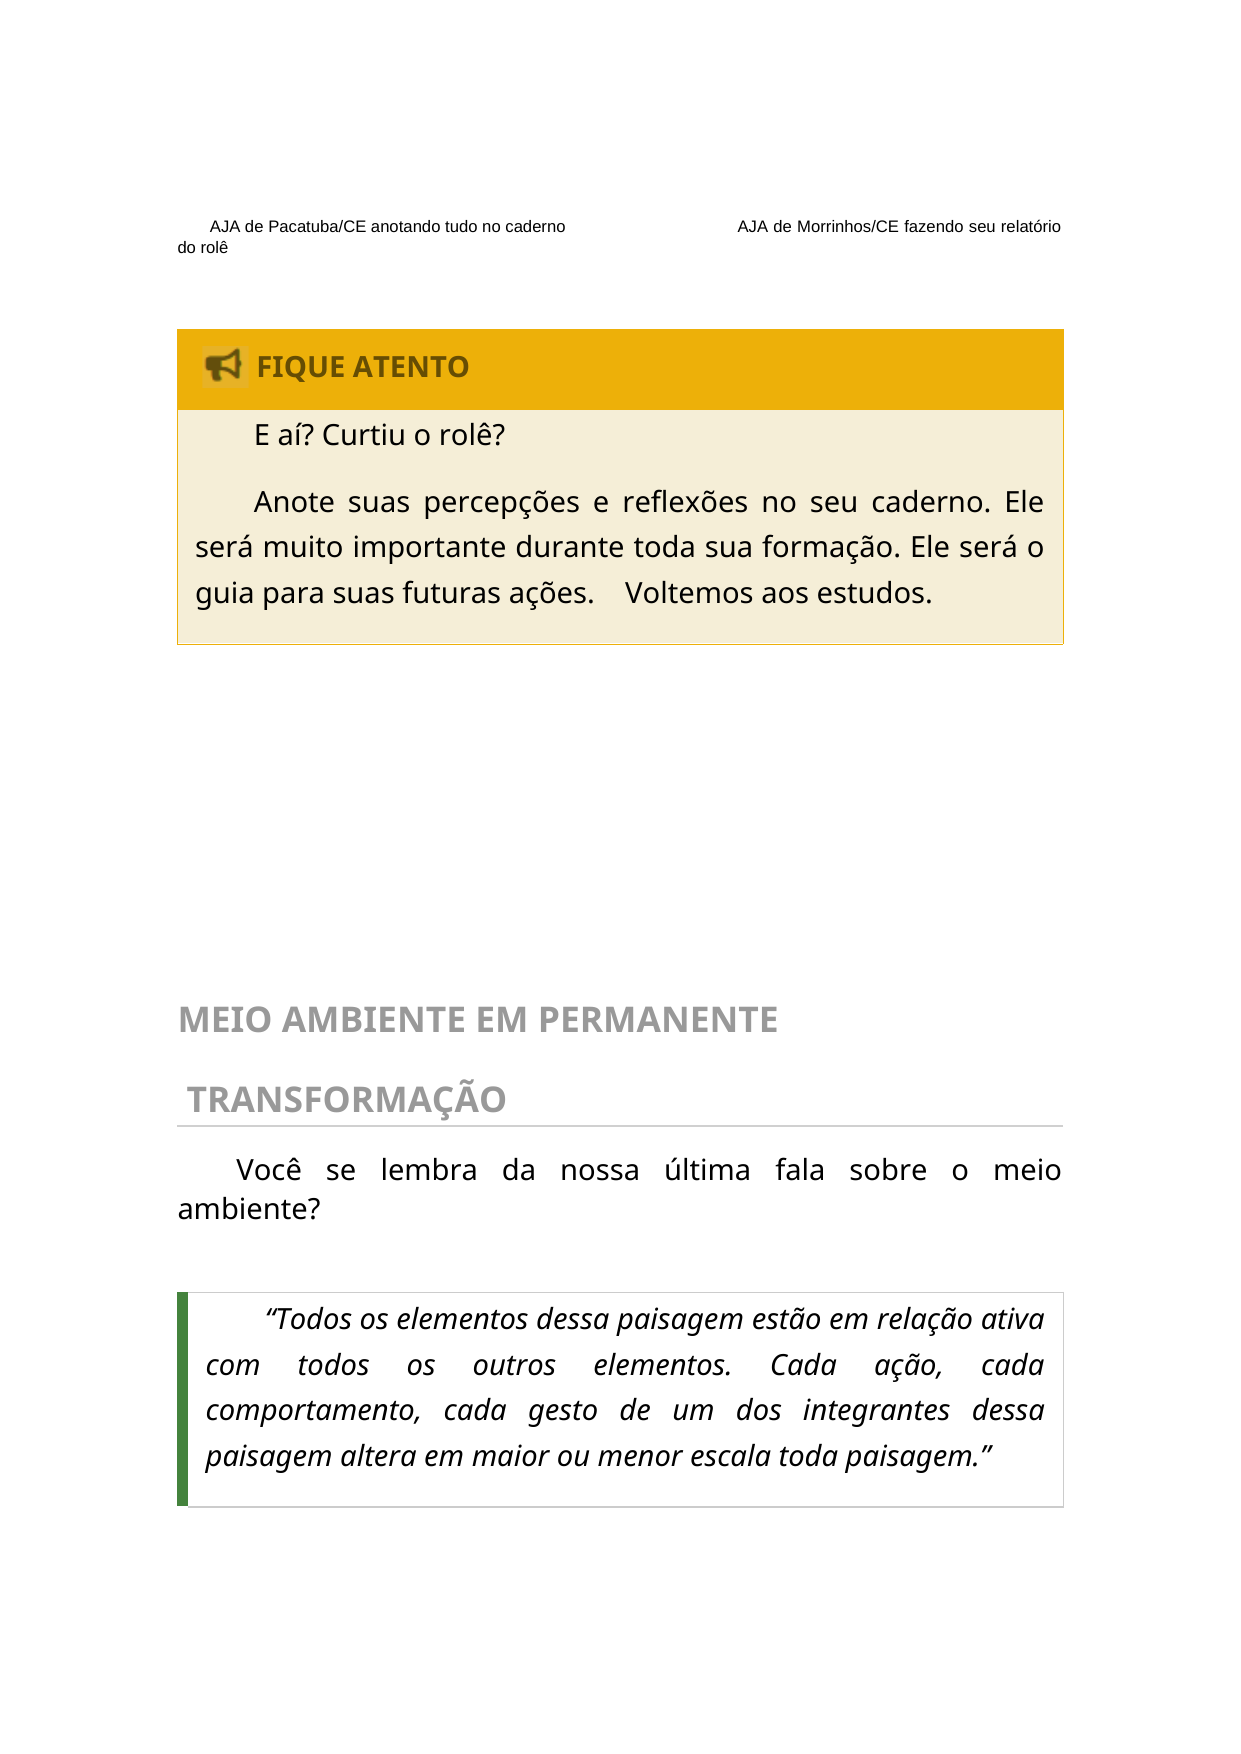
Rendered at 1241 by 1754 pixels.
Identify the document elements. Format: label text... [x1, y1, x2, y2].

table_header “Todos os elementos dessa paisagem estão em relação ativa com todos os outros elementos. Cada ação, cada comportamento, cada gesto de um dos integrantes dessa paisagem altera em maior ou menor escala toda paisagem.” [188, 1293, 1063, 1506]
table_cell E aí? Curtiu o rolê? Anote suas percepções e reflexões no seu caderno. Ele será muito importante durante toda sua formação. Ele será o guia para suas futuras ações. Voltemos aos estudos. [178, 410, 1063, 643]
text AJA de Pacatuba/CE anotando tudo no caderno AJA de Morrinhos/CE fazendo seu relatório do rolê [177, 217, 1063, 257]
picture [202, 346, 249, 388]
text Você se lembra da nossa última fala sobre o meio ambiente? [177, 1149, 1063, 1228]
subtitle MEIO AMBIENTE EM PERMANENTE [177, 994, 1063, 1043]
subtitle TRANSFORMAÇÃO [177, 1074, 1063, 1125]
table_header [177, 1292, 188, 1506]
table_header FIQUE ATENTO [178, 330, 1063, 409]
